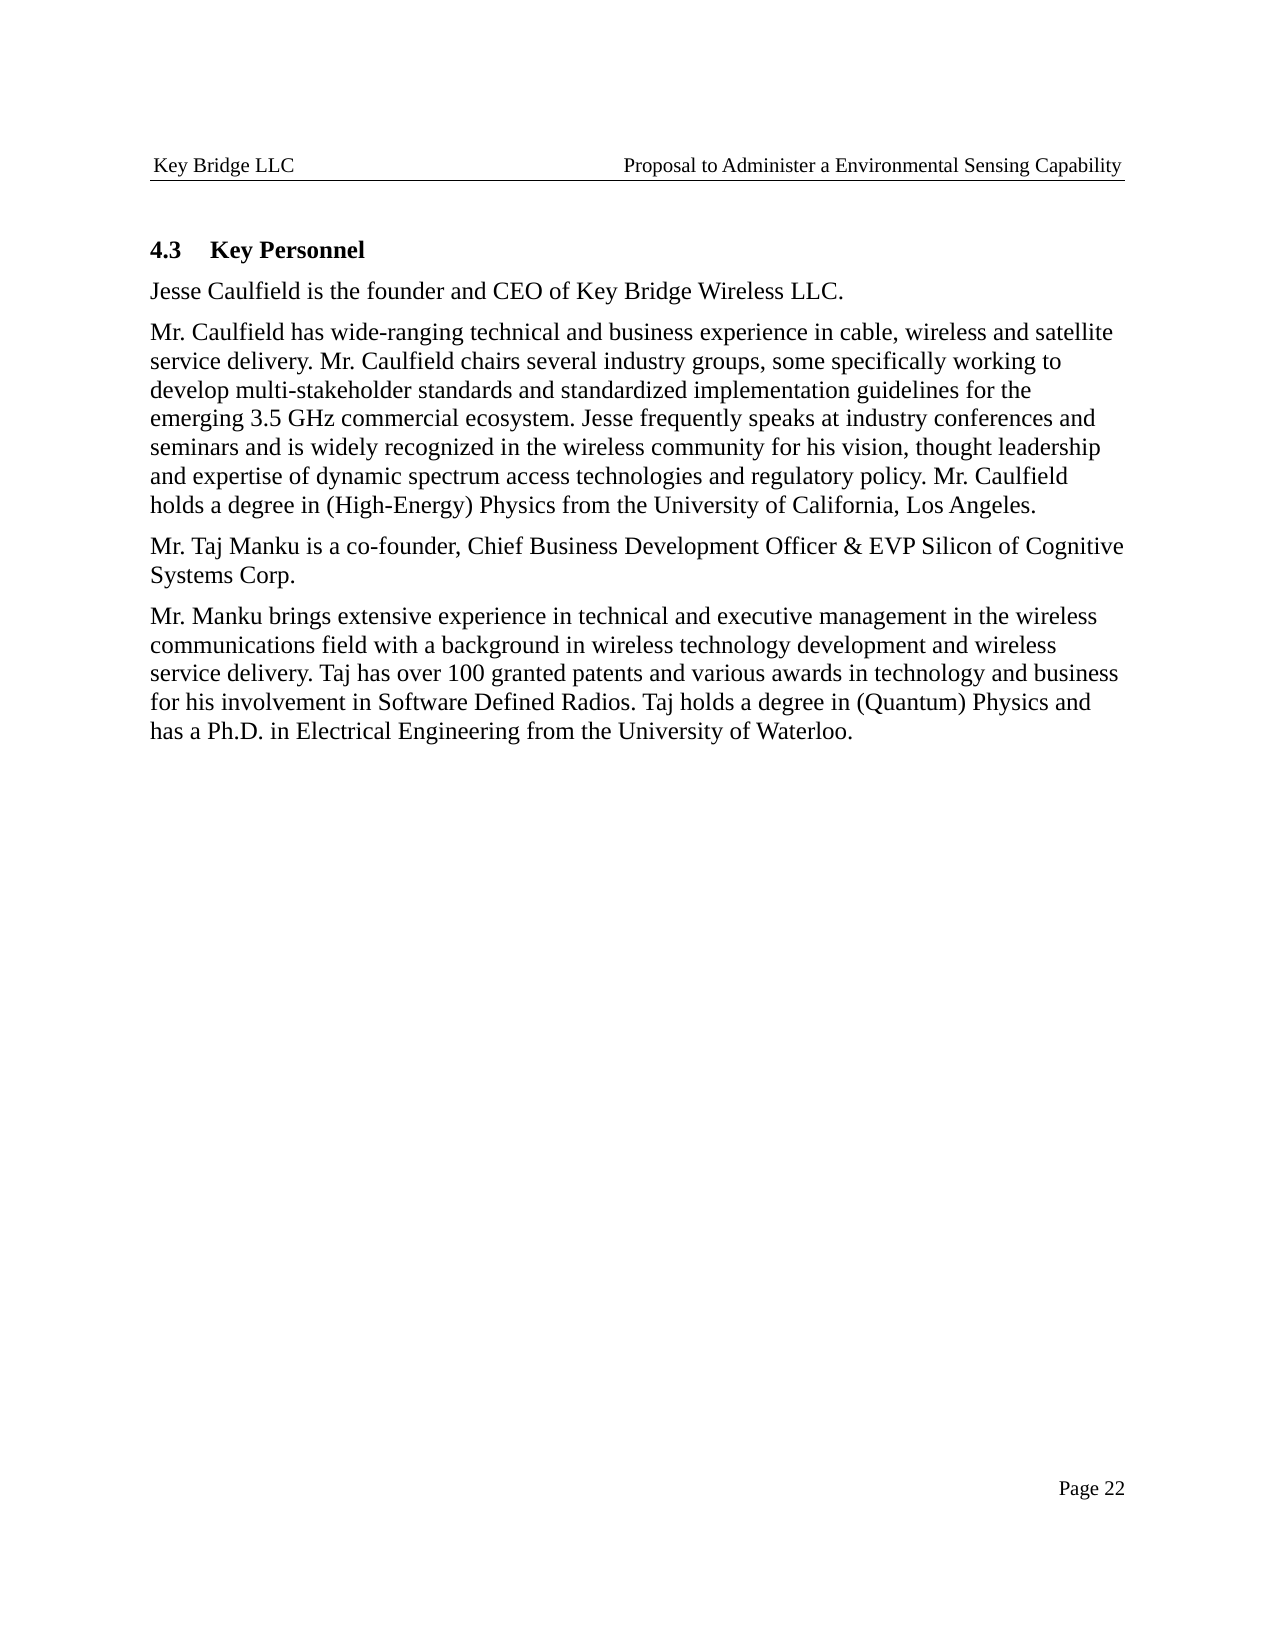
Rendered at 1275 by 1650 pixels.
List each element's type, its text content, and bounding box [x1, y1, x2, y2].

text Jesse Caulfield is the founder and CEO of Key Bridge Wireless LLC. [150, 276, 1125, 305]
subtitle Key Personnel [150, 235, 1125, 263]
text Mr. Caulfield has wide-ranging technical and business experience in cable, wireless and satellite service delivery. Mr. Caulfield chairs several industry groups, some specifically working to develop multi-stakeholder standards and standardized implementation guidelines for the emerging 3.5 GHz commercial ecosystem. Jesse frequently speaks at industry conferences and seminars and is widely recognized in the wireless community for his vision, thought leadership and expertise of dynamic spectrum access technologies and regulatory policy. Mr. Caulfield holds a degree in (High-Energy) Physics from the University of California, Los Angeles. [150, 317, 1125, 518]
text Mr. Manku brings extensive experience in technical and executive management in the wireless communications field with a background in wireless technology development and wireless service delivery. Taj has over 100 granted patents and various awards in technology and business for his involvement in Software Defined Radios. Taj holds a degree in (Quantum) Physics and has a Ph.D. in Electrical Engineering from the University of Waterloo. [150, 601, 1125, 745]
text Mr. Taj Manku is a co-founder, Chief Business Development Officer & EVP Silicon of Cognitive Systems Corp. [150, 531, 1125, 588]
